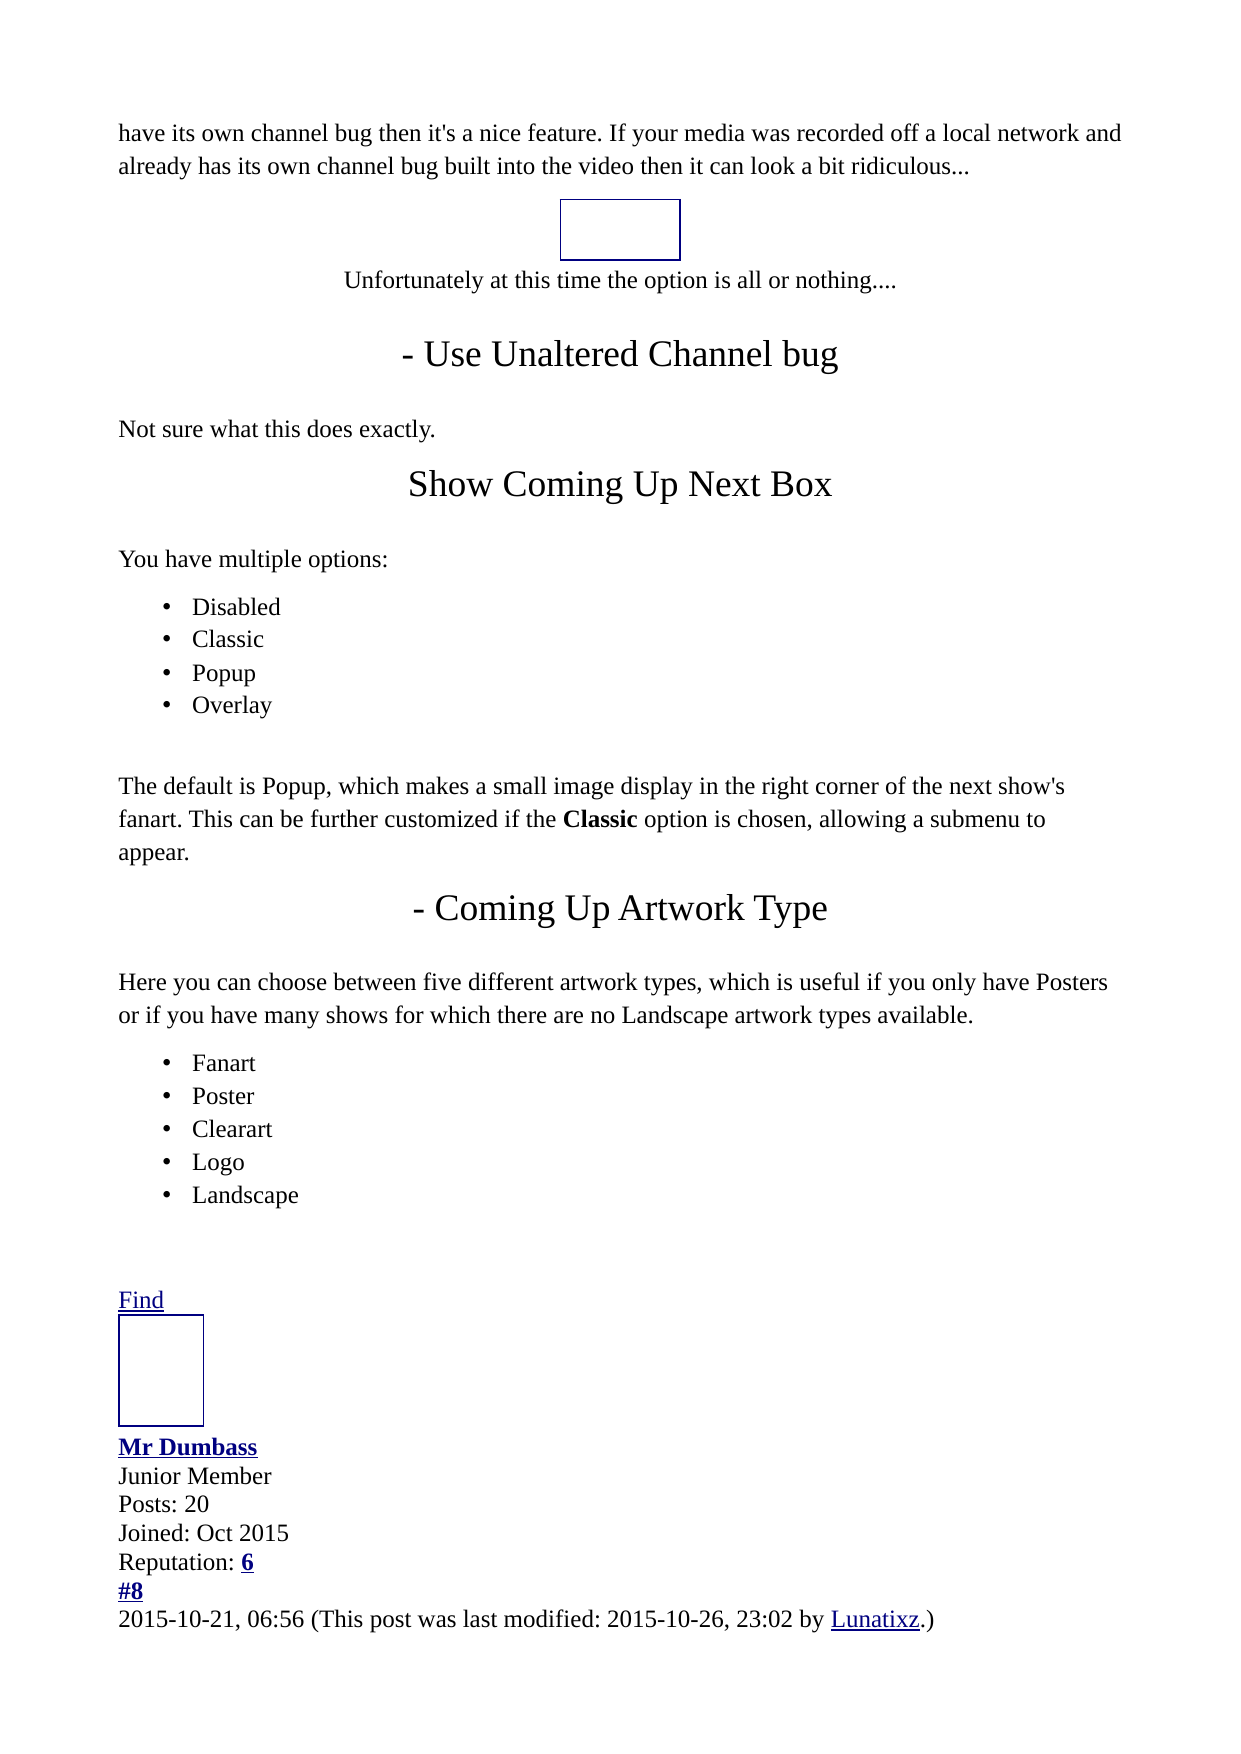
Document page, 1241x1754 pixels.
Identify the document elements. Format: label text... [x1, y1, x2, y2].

text Posts: 20 Joined: Oct 2015 Reputation: 6 [118, 1489, 1122, 1576]
list Disabled [162, 592, 1122, 620]
list Clearart [162, 1114, 1122, 1143]
text - Use Unaltered Channel bug [118, 331, 1122, 374]
text Find [118, 1285, 1122, 1314]
text The default is Popup, which makes a small image display in the right corner of the next show's fanart. This can be further customized if the Classic option is chosen, allowing a submenu to appear. [118, 738, 1122, 866]
list Overlay [162, 691, 1122, 719]
text Show Coming Up Next Box [118, 461, 1122, 504]
text have its own channel bug then it's a nice feature. If your media was recorded off a local network and already has its own channel bug built into the video then it can look a bit ridiculous... [118, 118, 1122, 180]
text #8 [118, 1576, 1122, 1604]
text Mr Dumbass Junior Member [118, 1432, 1122, 1489]
text Here you can choose between five different artwork types, which is useful if you only have Posters or if you have many shows for which there are no Landscape artwork types available. [118, 934, 1122, 1029]
text 2015-10-21, 06:56 (This post was last modified: 2015-10-26, 23:02 by Lunatixz.) [118, 1604, 1122, 1633]
text - Coming Up Artwork Type [118, 885, 1122, 928]
list Landscape [162, 1180, 1122, 1209]
text Not sure what this does exactly. [118, 381, 1122, 442]
list Logo [162, 1147, 1122, 1176]
text Unfortunately at this time the option is all or nothing.... [118, 265, 1122, 294]
list Fanart [162, 1048, 1122, 1077]
text You have multiple options: [118, 511, 1122, 573]
list Classic [162, 624, 1122, 653]
list Poster [162, 1081, 1122, 1110]
list Popup [162, 658, 1122, 686]
